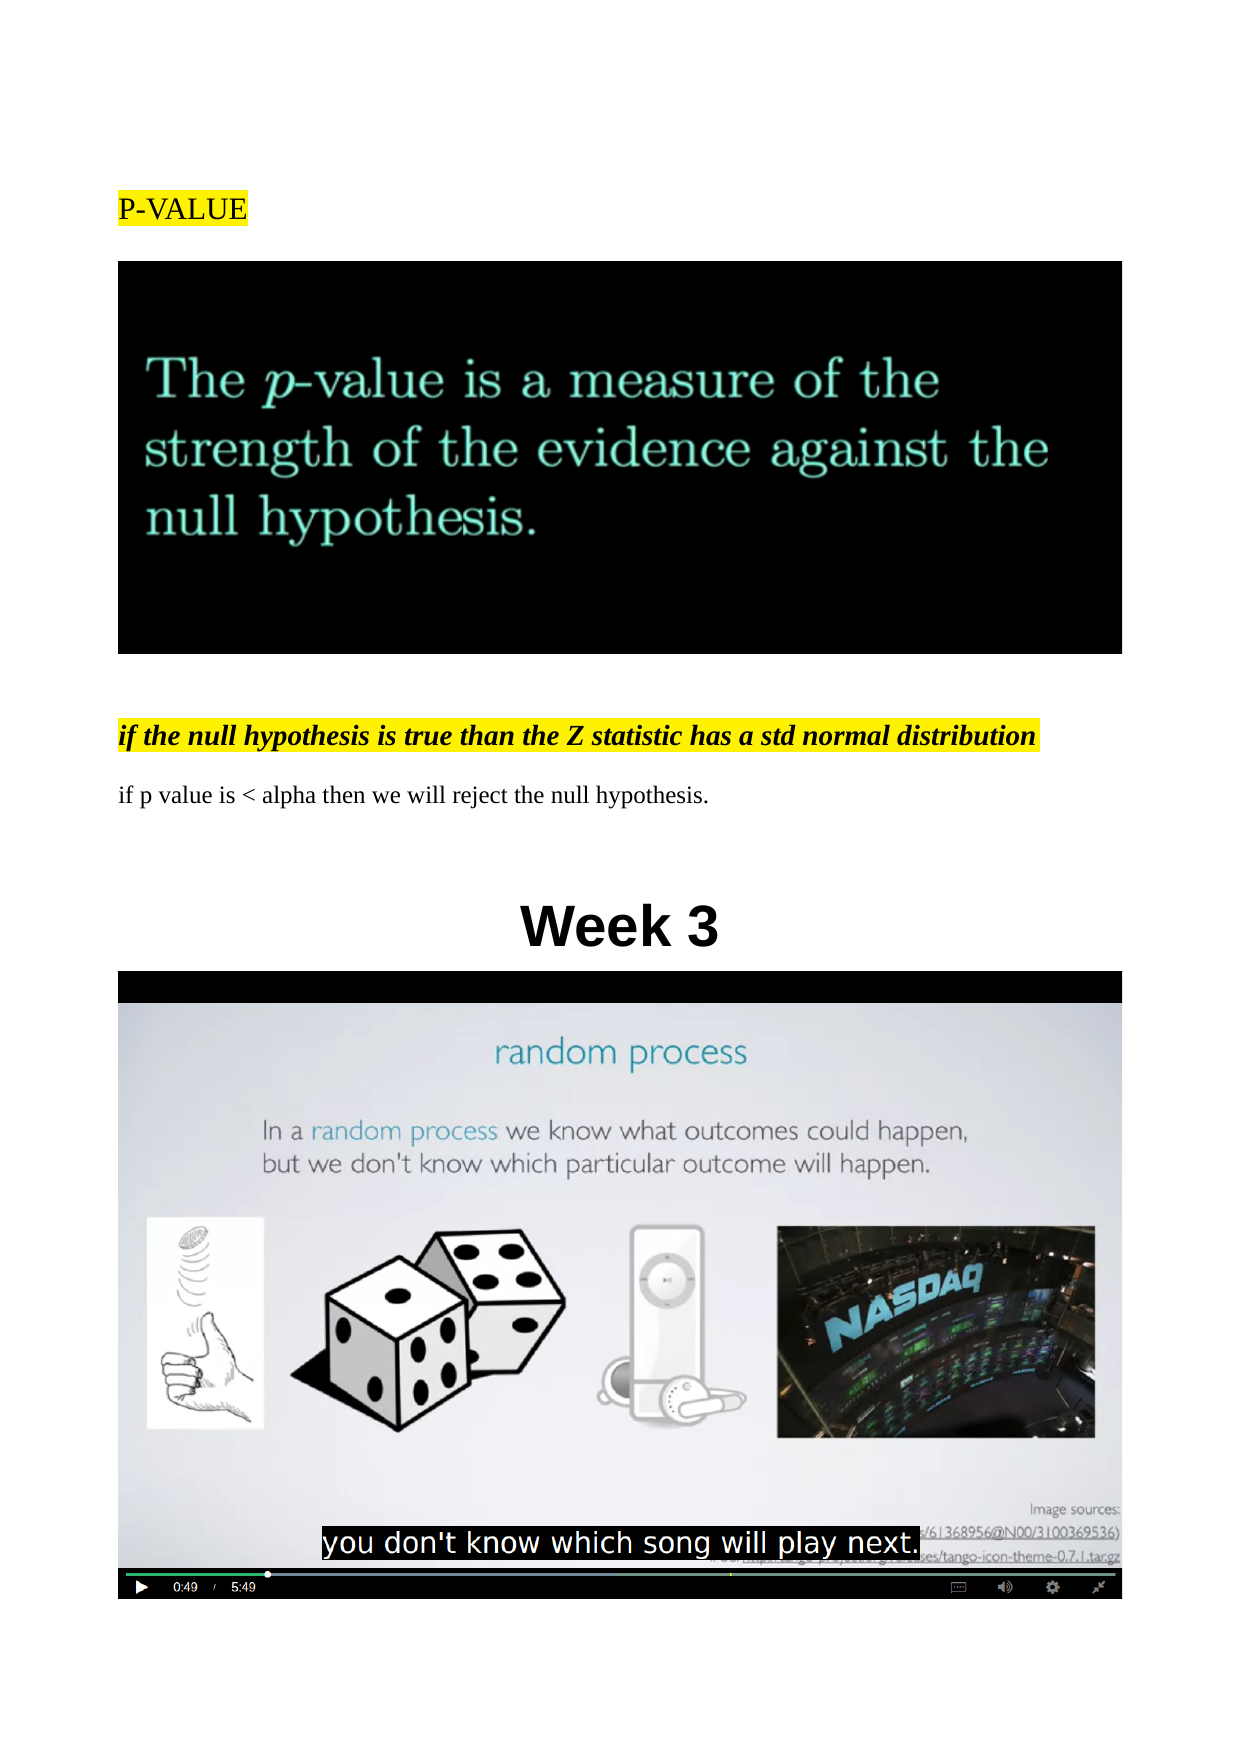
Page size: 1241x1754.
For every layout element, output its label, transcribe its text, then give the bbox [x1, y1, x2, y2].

title Week 3 [118, 892, 1122, 959]
picture [118, 971, 1123, 1599]
text P-VALUE [118, 190, 1122, 226]
text if p value is < alpha then we will reject the null hypothesis. [118, 780, 1122, 809]
picture [118, 261, 1123, 654]
text if the null hypothesis is true than the Z statistic has a std normal distribution [118, 718, 1122, 752]
